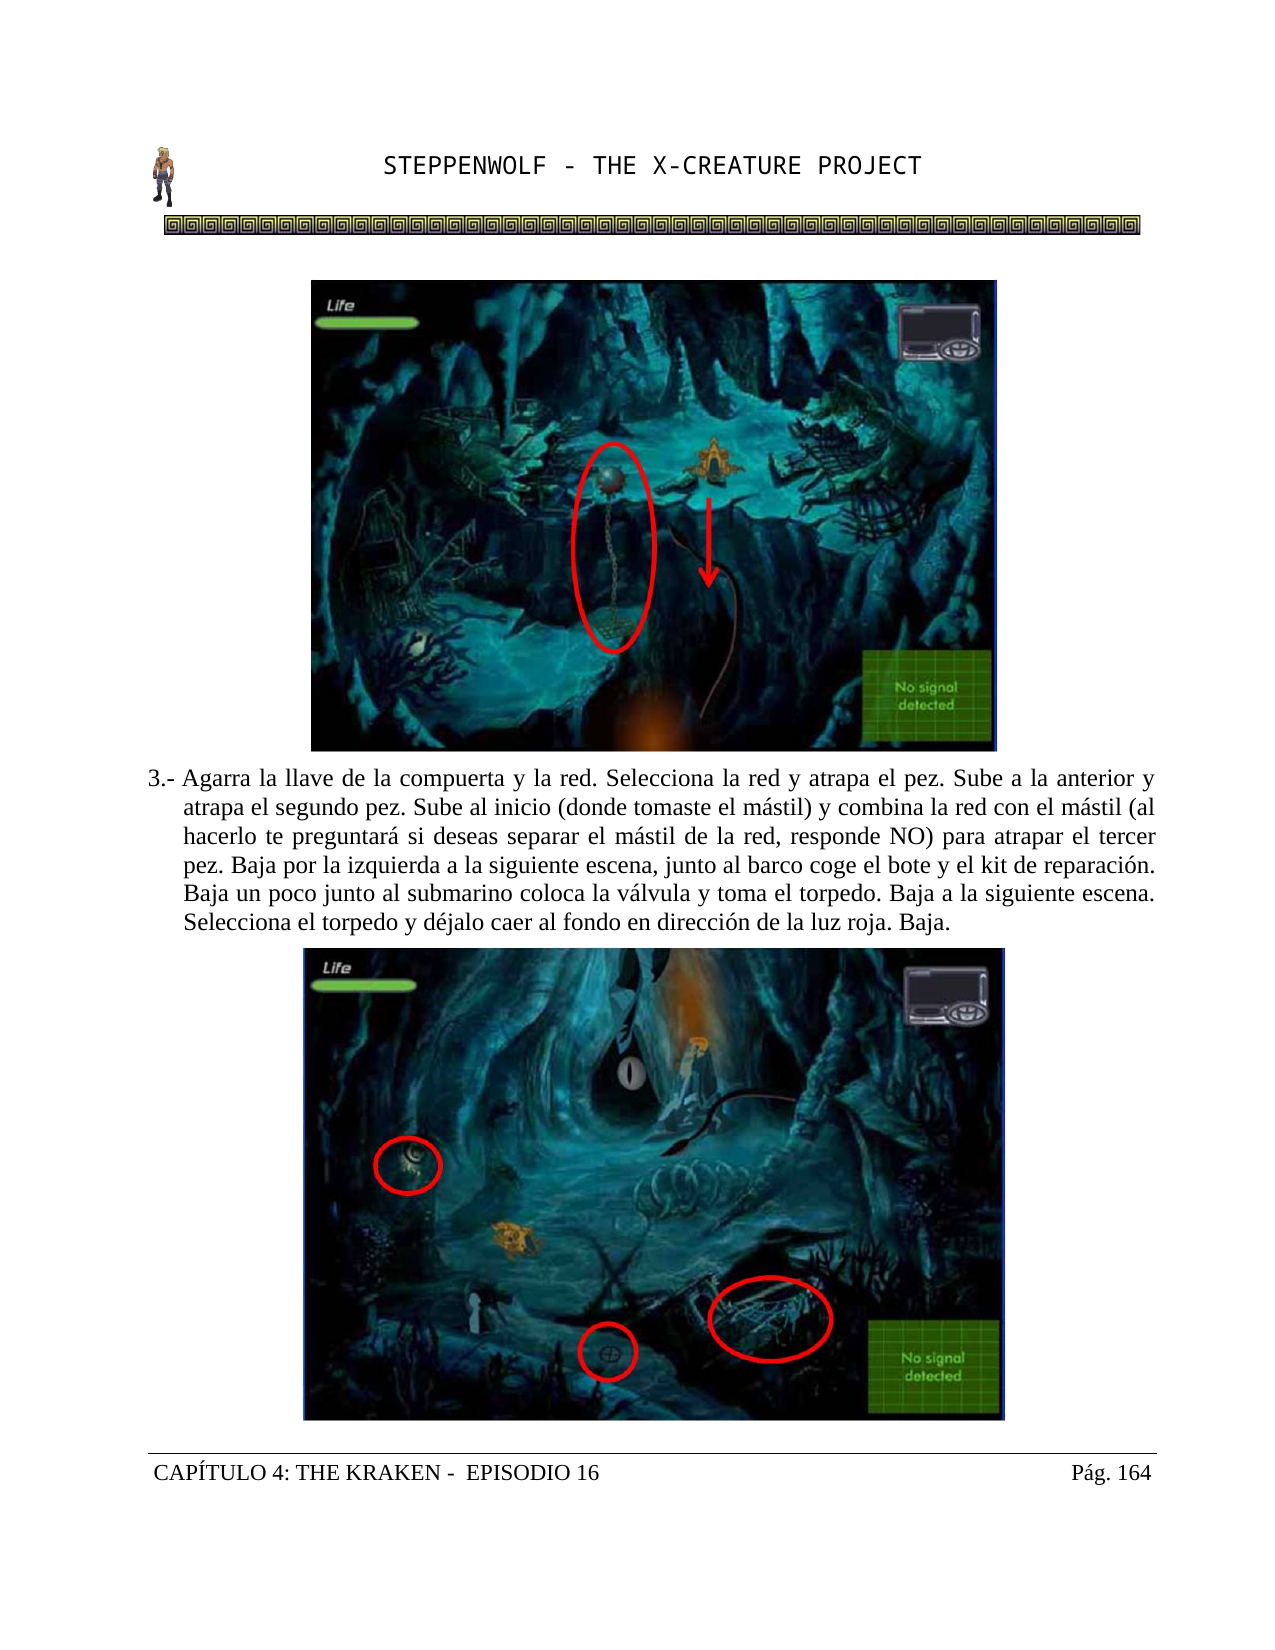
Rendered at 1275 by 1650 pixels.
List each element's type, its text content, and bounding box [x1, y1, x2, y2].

picture [147, 147, 181, 207]
picture [310, 279, 998, 752]
picture [302, 947, 1006, 1421]
text 3.- Agarra la llave de la compuerta y la red. Selecciona la red y atrapa el pez. Sube a la anterior y atrapa el segundo pez. Sube al inicio (donde tomaste el mástil) y combina la red con el mástil (al hacerlo te preguntará si deseas separar el mástil de la red, responde NO) para atrapar el tercer pez. Baja por la izquierda a la siguiente escena, junto al barco coge el bote y el kit de reparación. Baja un poco junto al submarino coloca la válvula y toma el torpedo. Baja a la siguiente escena. Selecciona el torpedo y déjalo caer al fondo en dirección de la luz roja. Baja. [148, 763, 1157, 936]
picture [164, 215, 1141, 235]
